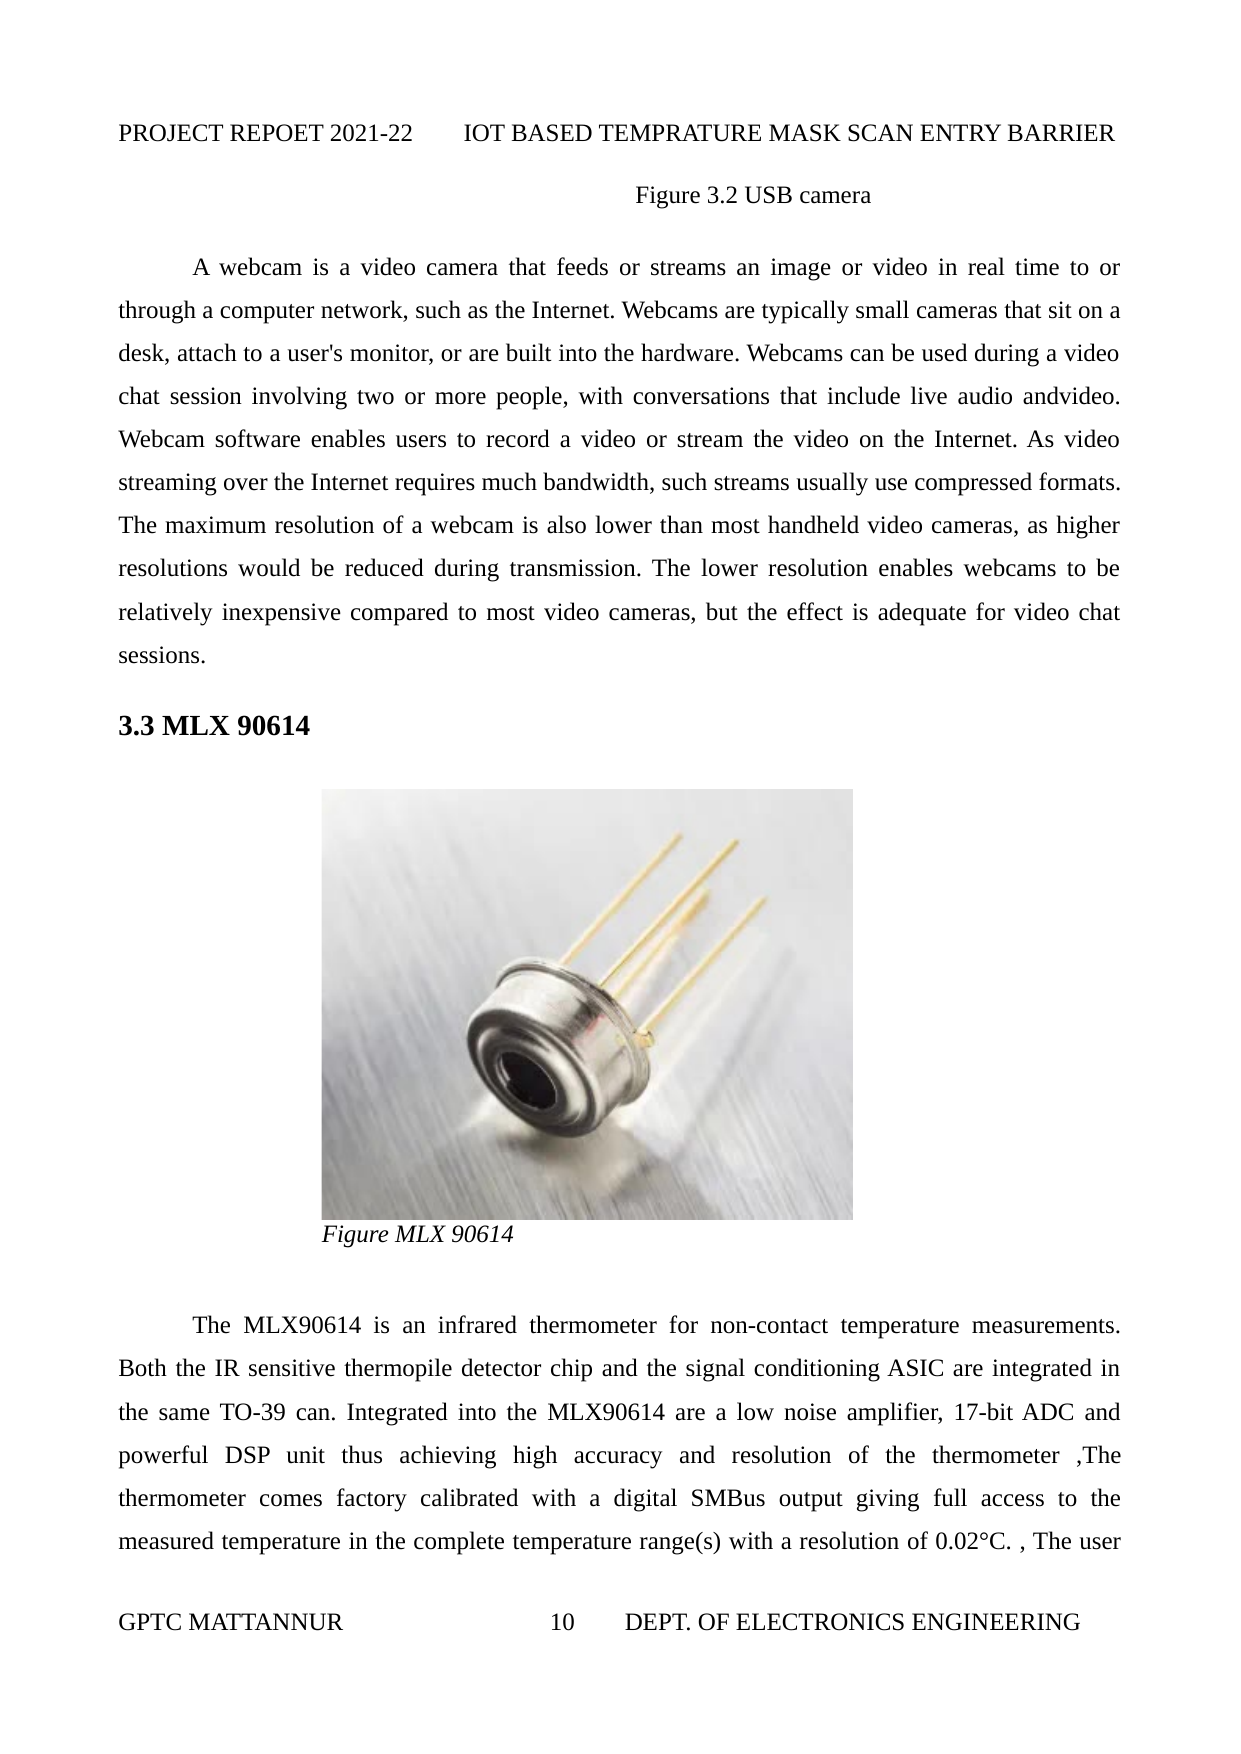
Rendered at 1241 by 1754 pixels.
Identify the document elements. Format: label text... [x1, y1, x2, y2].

picture [321, 789, 853, 1220]
text 3.3 MLX 90614 [118, 708, 1122, 741]
text Figure MLX 90614 [322, 1220, 853, 1248]
text A webcam is a video camera that feeds or streams an image or video in real time to or through a computer network, such as the Internet. Webcams are typically small cameras that sit on a desk, attach to a user's monitor, or are built into the hardware. Webcams can be used during a video chat session involving two or more people, with conversations that include live audio andvideo. Webcam software enables users to record a video or stream the video on the Internet. As video streaming over the Internet requires much bandwidth, such streams usually use compressed formats. The maximum resolution of a webcam is also lower than most handheld video cameras, as higher resolutions would be reduced during transmission. The lower resolution enables webcams to be relatively inexpensive compared to most video cameras, but the effect is adequate for video chat sessions. [118, 252, 1122, 668]
text The MLX90614 is an infrared thermometer for non-contact temperature measurements. Both the IR sensitive thermopile detector chip and the signal conditioning ASIC are integrated in the same TO-39 can. Integrated into the MLX90614 are a low noise amplifier, 17-bit ADC and powerful DSP unit thus achieving high accuracy and resolution of the thermometer ,The thermometer comes factory calibrated with a digital SMBus output giving full access to the measured temperature in the complete temperature range(s) with a resolution of 0.02°C. , The user [118, 1310, 1122, 1555]
text Figure 3.2 USB camera [118, 176, 1122, 210]
